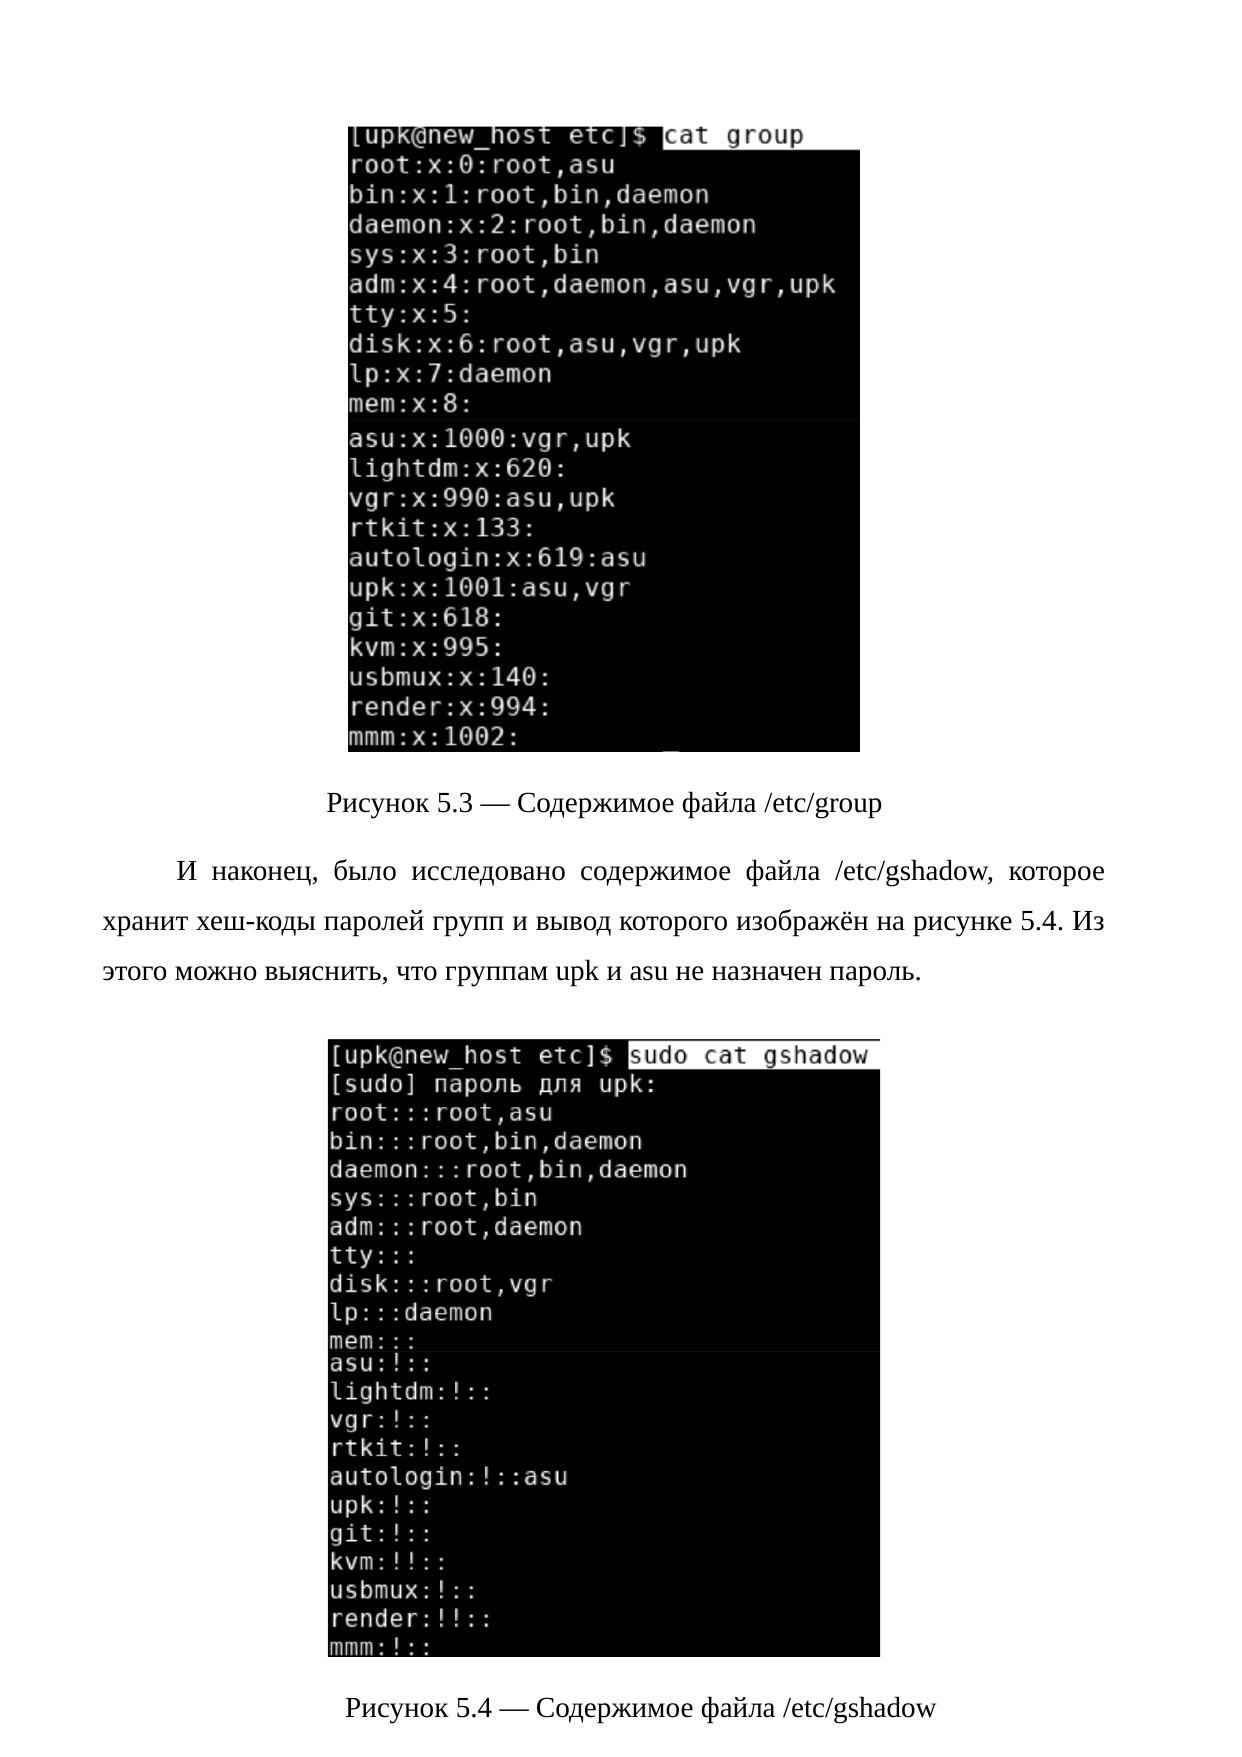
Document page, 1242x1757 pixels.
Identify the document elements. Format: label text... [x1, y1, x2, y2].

text Рисунок 5.4 — Содержимое файла /etc/gshadow [102, 1690, 1106, 1723]
picture [348, 125, 860, 752]
text И наконец, было исследовано содержимое файла /etc/gshadow, которое хранит хеш-коды паролей групп и вывод которого изображён на рисунке 5.4. Из этого можно выяснить, что группам upk и asu не назначен пароль. [102, 853, 1106, 987]
picture [327, 1039, 881, 1657]
text Рисунок 5.3 — Содержимое файла /etc/group [102, 786, 1106, 819]
